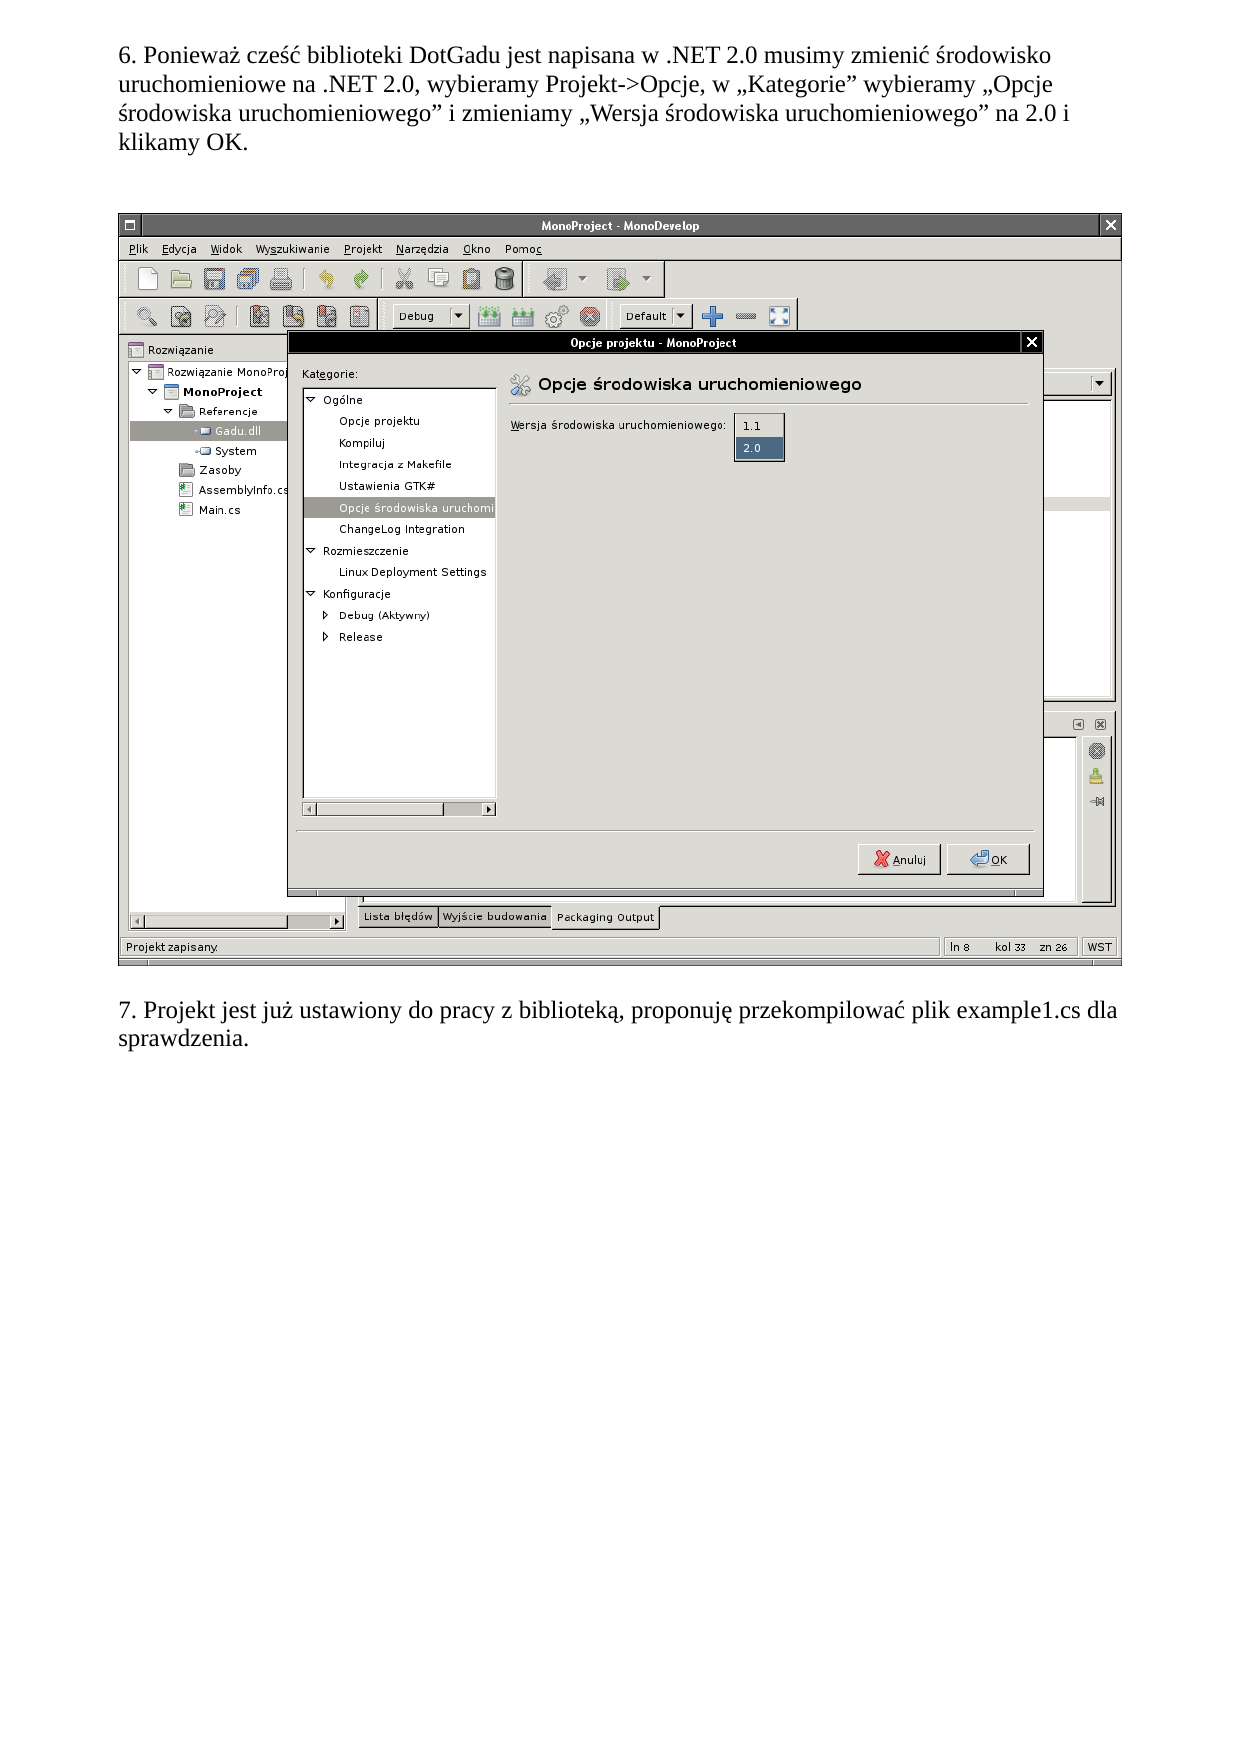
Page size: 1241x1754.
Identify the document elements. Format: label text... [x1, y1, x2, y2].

text 6. Ponieważ cześć biblioteki DotGadu jest napisana w .NET 2.0 musimy zmienić środowisko uruchomieniowe na .NET 2.0, wybieramy Projekt->Opcje, w „Kategorie” wybieramy „Opcje środowiska uruchomieniowego” i zmieniamy „Wersja środowiska uruchomieniowego” na 2.0 i klikamy OK. [118, 41, 1122, 156]
picture [118, 213, 1122, 966]
text 7. Projekt jest już ustawiony do pracy z biblioteką, proponuję przekompilować plik example1.cs dla sprawdzenia. [118, 995, 1122, 1052]
